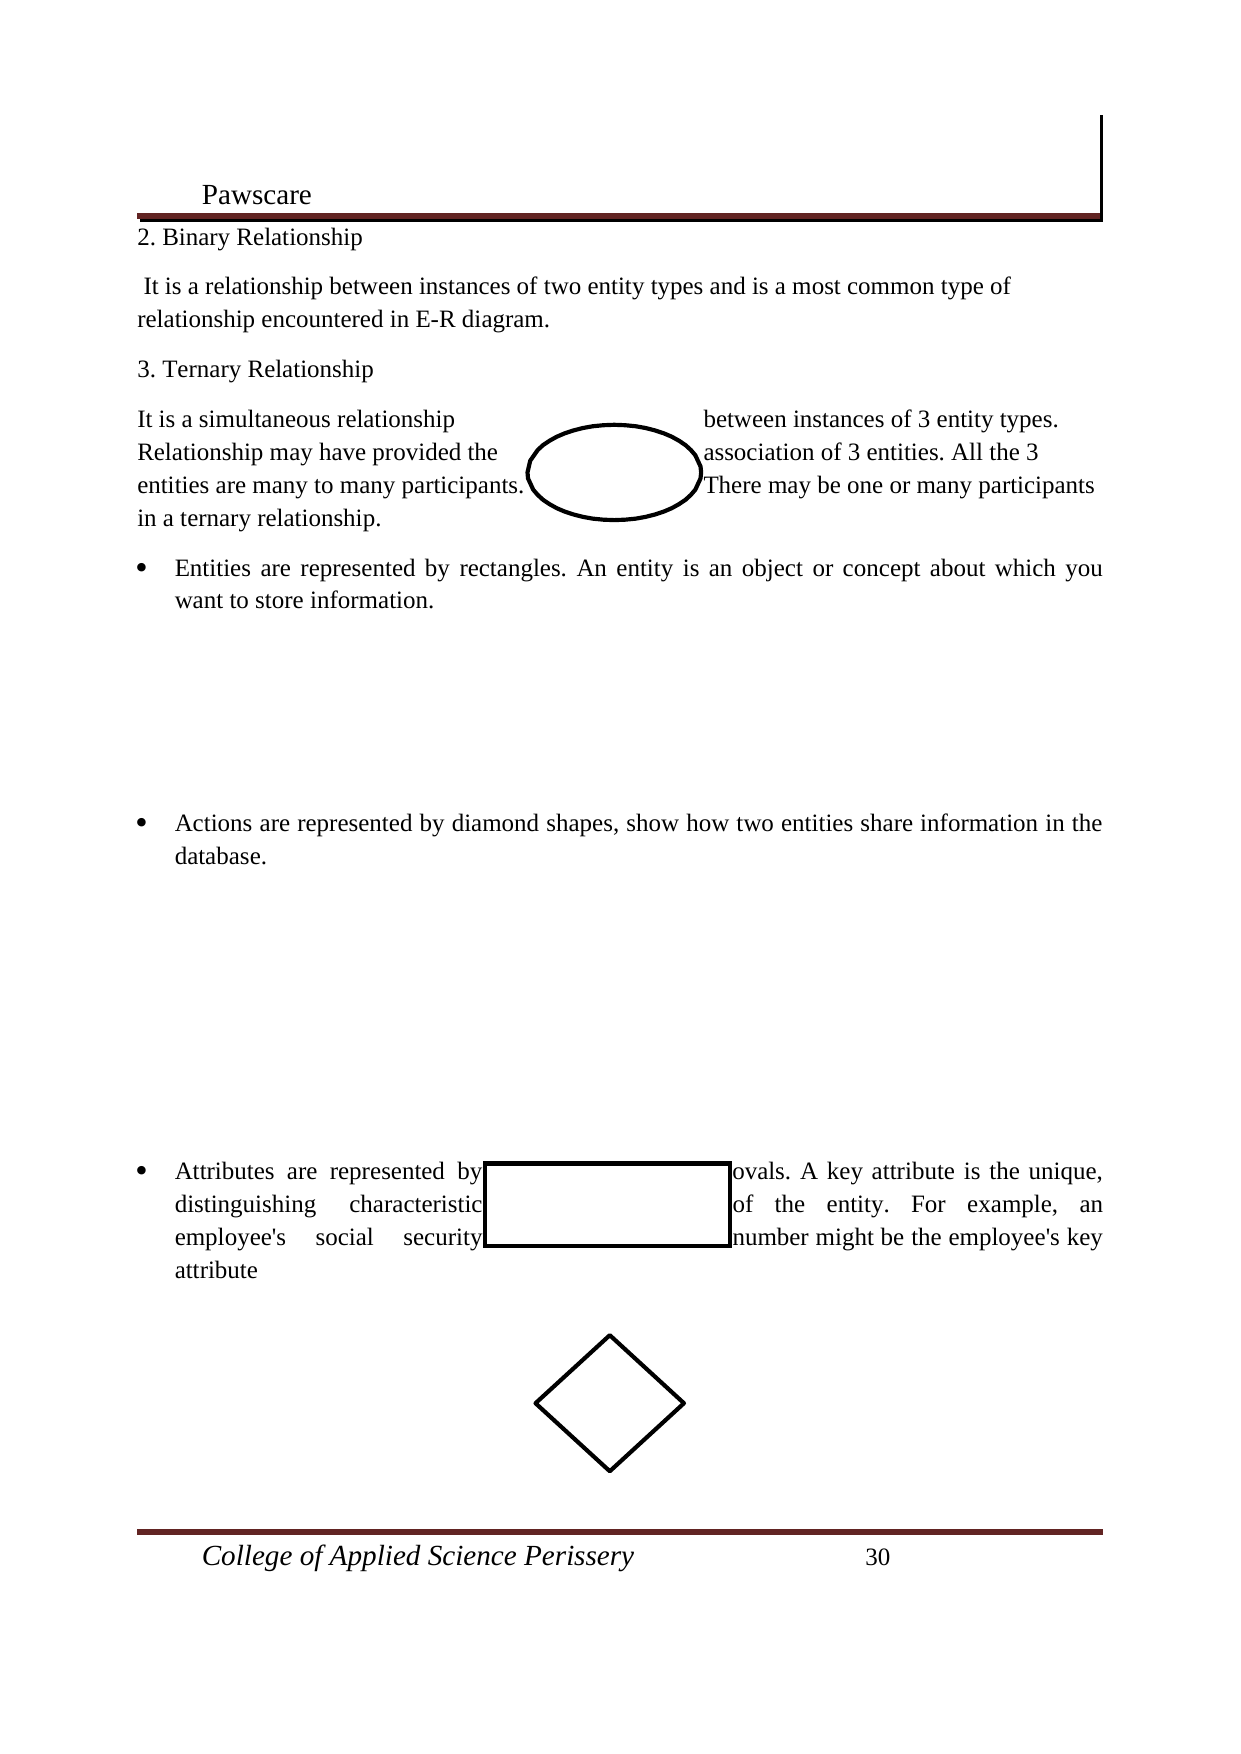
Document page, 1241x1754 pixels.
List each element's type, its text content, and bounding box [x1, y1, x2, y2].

list Actions are represented by diamond shapes, show how two entities share information in the database. [137, 808, 1103, 869]
list Attributes are represented by ovals. A key attribute is the unique, distinguishing characteristic of the entity. For example, an employee's social security number might be the employee's key attribute [137, 1156, 1103, 1284]
text It is a relationship between instances of two entity types and is a most common type of relationship encountered in E-R diagram. [137, 271, 1103, 333]
text 2. Binary Relationship [137, 222, 1103, 251]
text It is a simultaneous relationship between instances of 3 entity types. Relationship may have provided the association of 3 entities. All the 3 entities are many to many participants. There may be one or many participants in a ternary relationship. [137, 404, 1103, 532]
list Entities are represented by rectangles. An entity is an object or concept about which you want to store information. [137, 553, 1103, 614]
text 3. Ternary Relationship [137, 354, 1103, 383]
